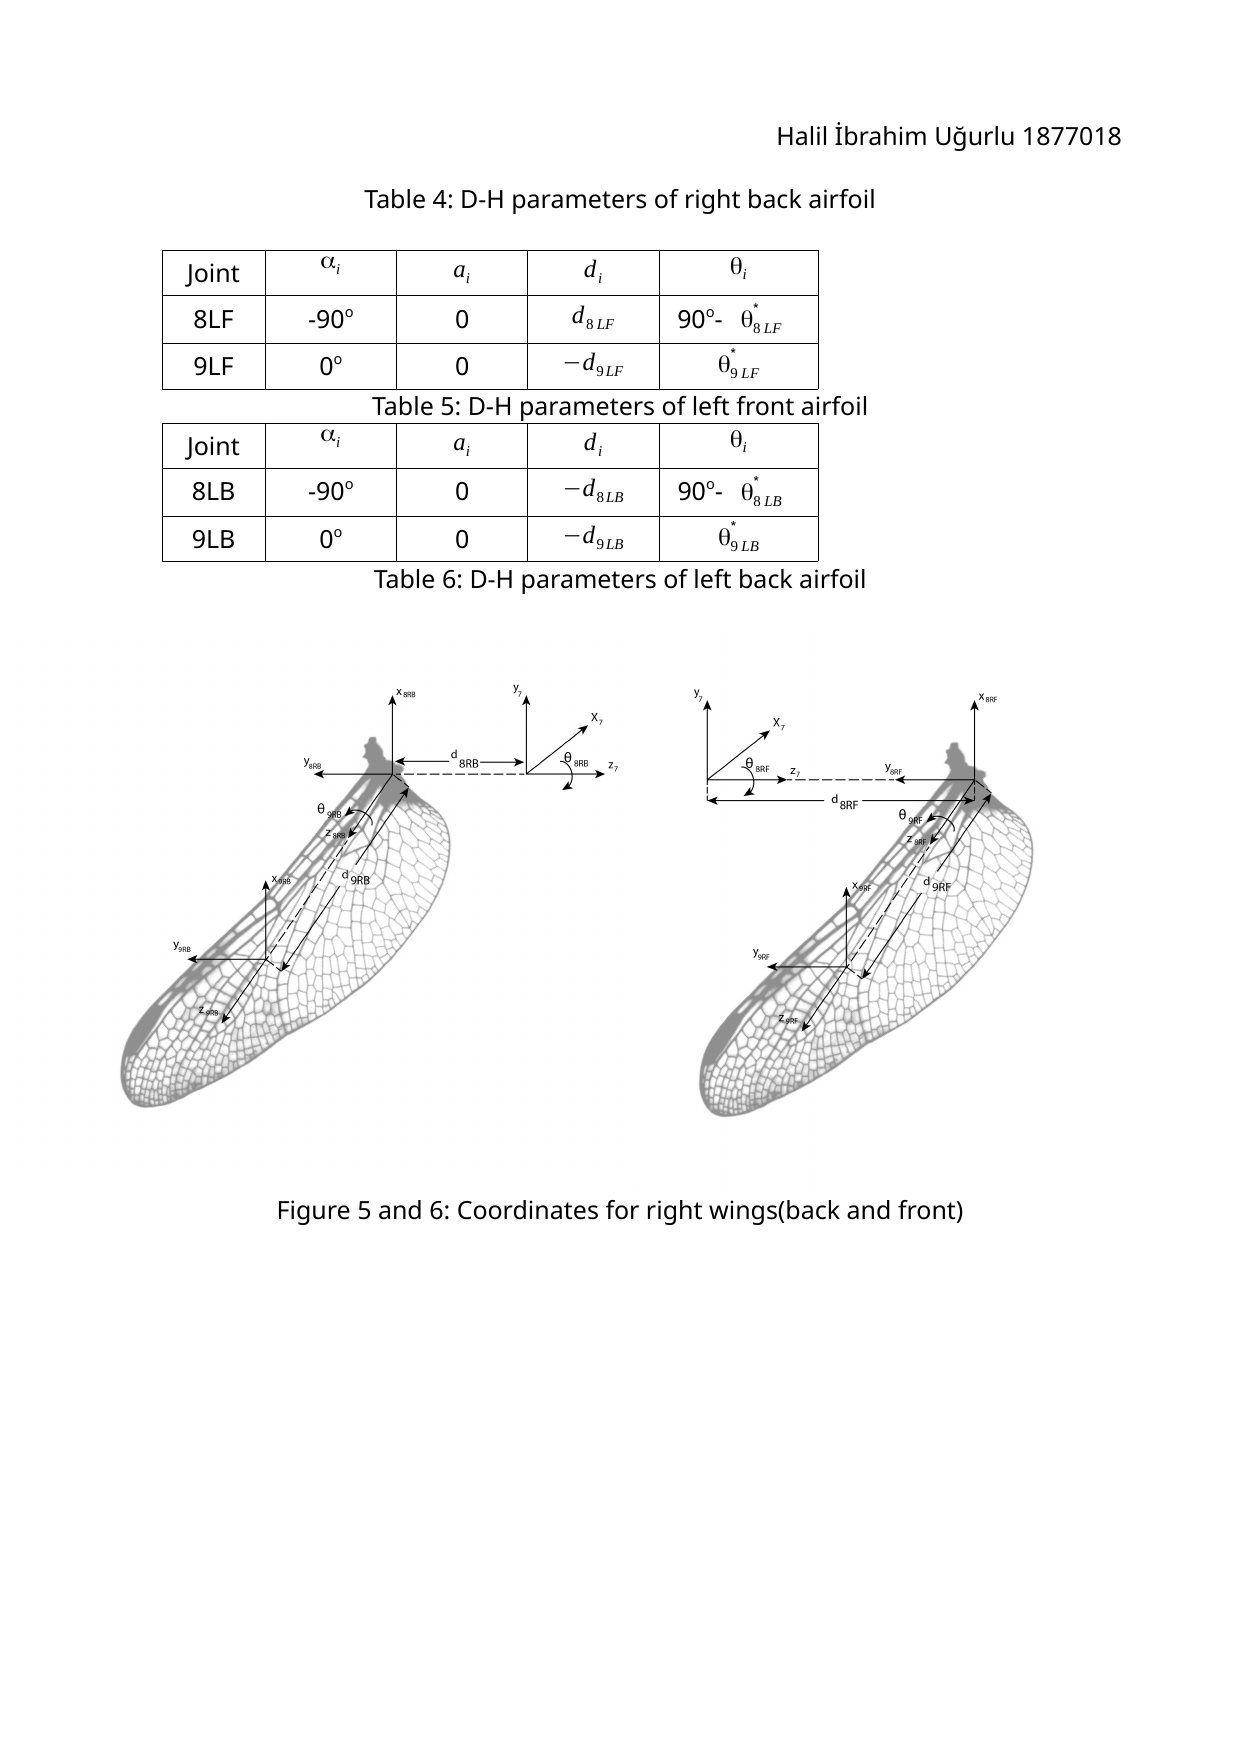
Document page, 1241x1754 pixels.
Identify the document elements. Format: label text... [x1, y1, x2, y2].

text Table 5: D-H parameters of left front airfoil [118, 388, 1122, 423]
table_header [266, 424, 396, 468]
table_cell 90o- [660, 469, 818, 516]
table_cell 8LB [163, 469, 265, 516]
table_header [660, 251, 818, 295]
table_header [266, 251, 396, 295]
text Table 4: D-H parameters of right back airfoil [118, 182, 1122, 216]
table_cell 0 [397, 344, 527, 388]
table_header [528, 424, 659, 468]
table_header Joint [163, 251, 265, 295]
table_cell -90o [266, 469, 396, 516]
table_cell [528, 469, 659, 516]
table_header [528, 251, 659, 295]
picture [0, 631, 1108, 1193]
table_cell 9LB [163, 517, 265, 561]
table_cell [660, 344, 818, 388]
table_cell 0o [266, 344, 396, 388]
table_cell [528, 344, 659, 388]
table_header [397, 251, 527, 295]
table_cell 8LF [163, 296, 265, 343]
text Table 6: D-H parameters of left back airfoil [118, 561, 1122, 595]
table_cell 0o [266, 517, 396, 561]
table_header Joint [163, 424, 265, 468]
table_header [397, 424, 527, 468]
table_header [660, 424, 818, 468]
table_cell [528, 296, 659, 343]
table_cell 0 [397, 517, 527, 561]
table_cell 0 [397, 469, 527, 516]
table_cell -90o [266, 296, 396, 343]
text Figure 5 and 6: Coordinates for right wings(back and front) [118, 629, 1122, 1227]
table_cell 9LF [163, 344, 265, 388]
table_cell [528, 517, 659, 561]
table_cell 0 [397, 296, 527, 343]
table_cell 90o- [660, 296, 818, 343]
table_cell [660, 517, 818, 561]
